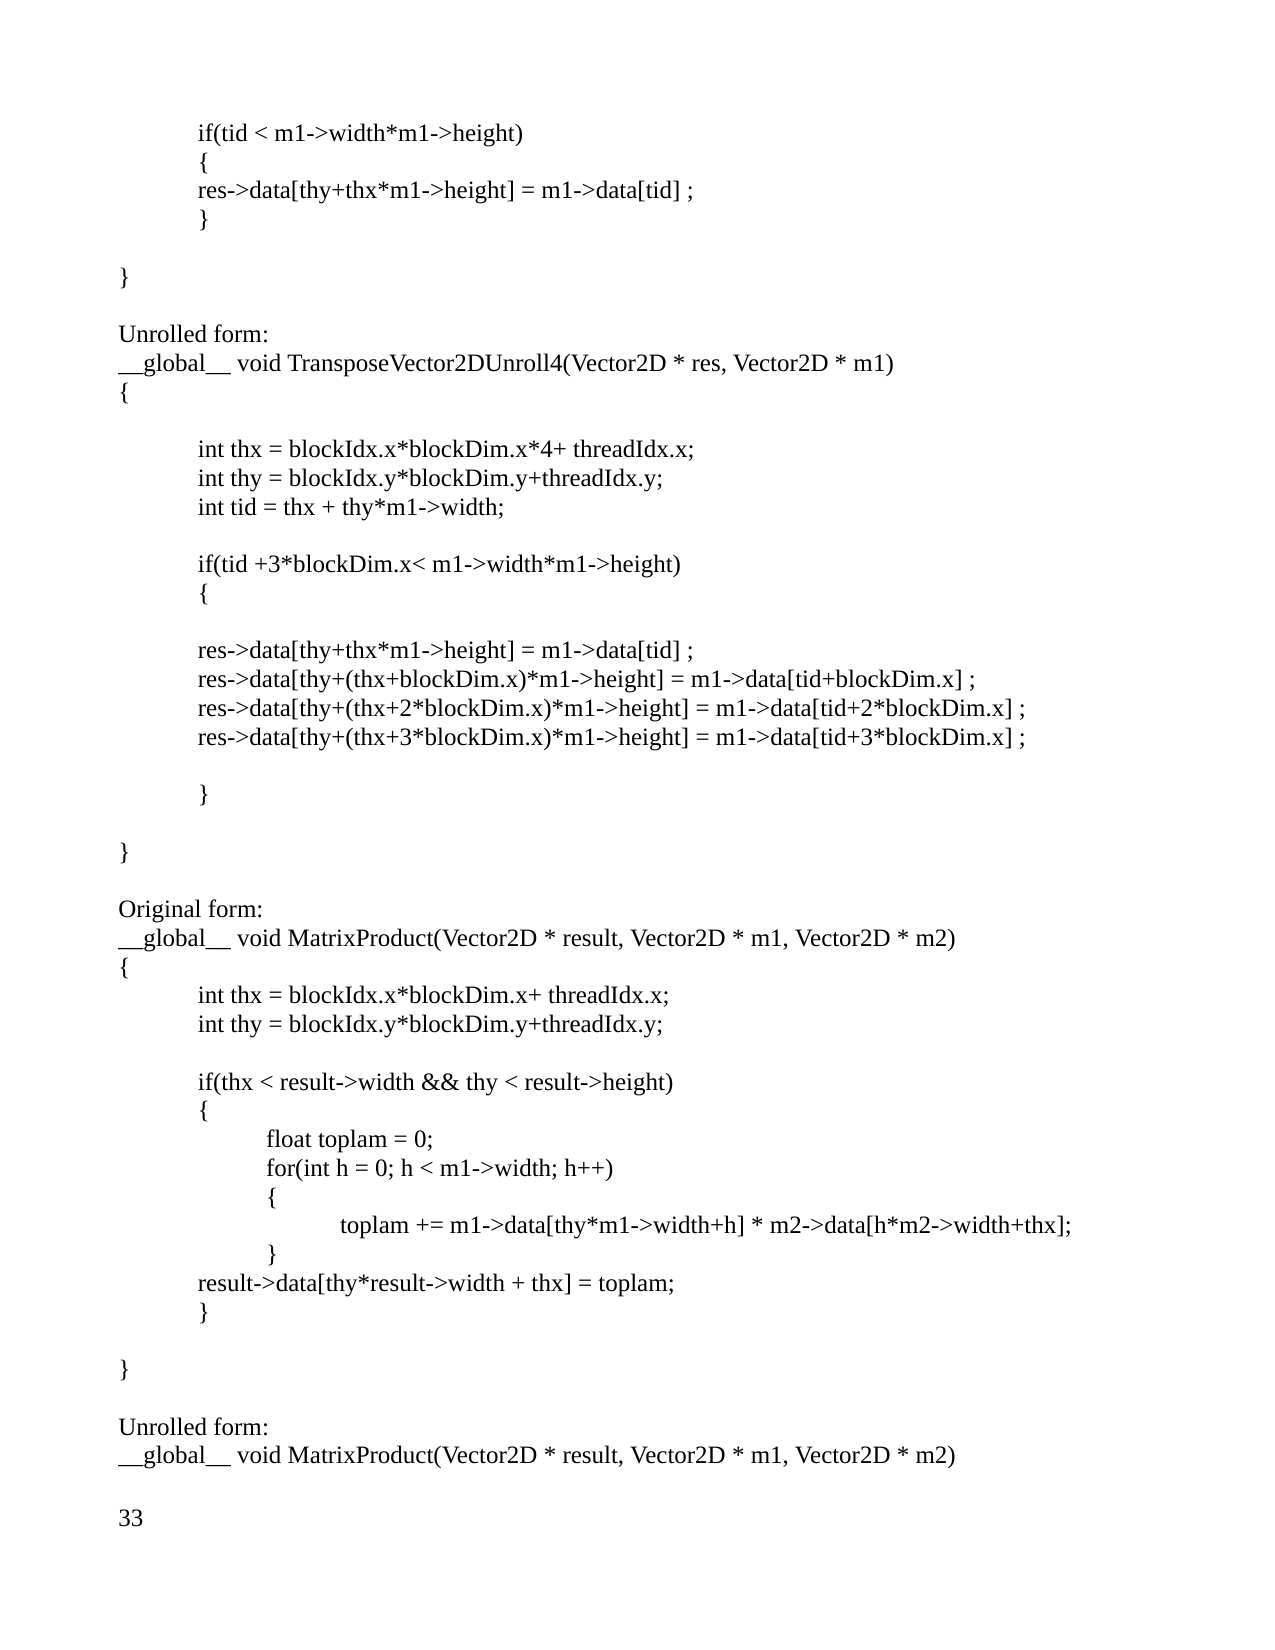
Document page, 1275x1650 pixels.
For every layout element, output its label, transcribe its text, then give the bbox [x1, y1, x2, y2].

text __global__ void MatrixProduct(Vector2D * result, Vector2D * m1, Vector2D * m2) [118, 923, 1157, 952]
text float toplam = 0; [118, 1124, 1157, 1153]
text if(thx < result->width && thy < result->height) [118, 1067, 1157, 1096]
text } [118, 204, 1157, 233]
text Unrolled form: [118, 319, 1157, 348]
text } [118, 1354, 1157, 1383]
text for(int h = 0; h < m1->width; h++) [118, 1153, 1157, 1182]
text toplam += m1->data[thy*m1->width+h] * m2->data[h*m2->width+thx]; [118, 1211, 1157, 1239]
text res->data[thy+(thx+2*blockDim.x)*m1->height] = m1->data[tid+2*blockDim.x] ; [118, 693, 1157, 722]
text __global__ void MatrixProduct(Vector2D * result, Vector2D * m1, Vector2D * m2) [118, 1441, 1157, 1469]
text int thy = blockIdx.y*blockDim.y+threadIdx.y; [118, 463, 1157, 492]
text } [118, 262, 1157, 291]
text if(tid +3*blockDim.x< m1->width*m1->height) [118, 549, 1157, 578]
text Original form: [118, 894, 1157, 923]
text { [118, 952, 1157, 981]
text } [118, 1239, 1157, 1268]
text result->data[thy*result->width + thx] = toplam; [118, 1268, 1157, 1297]
text } [118, 779, 1157, 808]
text Unrolled form: [118, 1412, 1157, 1441]
text int thy = blockIdx.y*blockDim.y+threadIdx.y; [118, 1009, 1157, 1038]
text res->data[thy+thx*m1->height] = m1->data[tid] ; [118, 636, 1157, 664]
text { [118, 1096, 1157, 1124]
text { [118, 578, 1157, 607]
text } [118, 837, 1157, 866]
text res->data[thy+thx*m1->height] = m1->data[tid] ; [118, 176, 1157, 204]
text } [118, 1297, 1157, 1326]
text int tid = thx + thy*m1->width; [118, 492, 1157, 521]
text if(tid < m1->width*m1->height) [118, 118, 1157, 147]
text int thx = blockIdx.x*blockDim.x*4+ threadIdx.x; [118, 434, 1157, 463]
text { [118, 1182, 1157, 1211]
text res->data[thy+(thx+3*blockDim.x)*m1->height] = m1->data[tid+3*blockDim.x] ; [118, 722, 1157, 751]
text { [118, 377, 1157, 406]
text { [118, 147, 1157, 176]
text res->data[thy+(thx+blockDim.x)*m1->height] = m1->data[tid+blockDim.x] ; [118, 664, 1157, 693]
text __global__ void TransposeVector2DUnroll4(Vector2D * res, Vector2D * m1) [118, 348, 1157, 377]
text int thx = blockIdx.x*blockDim.x+ threadIdx.x; [118, 981, 1157, 1009]
